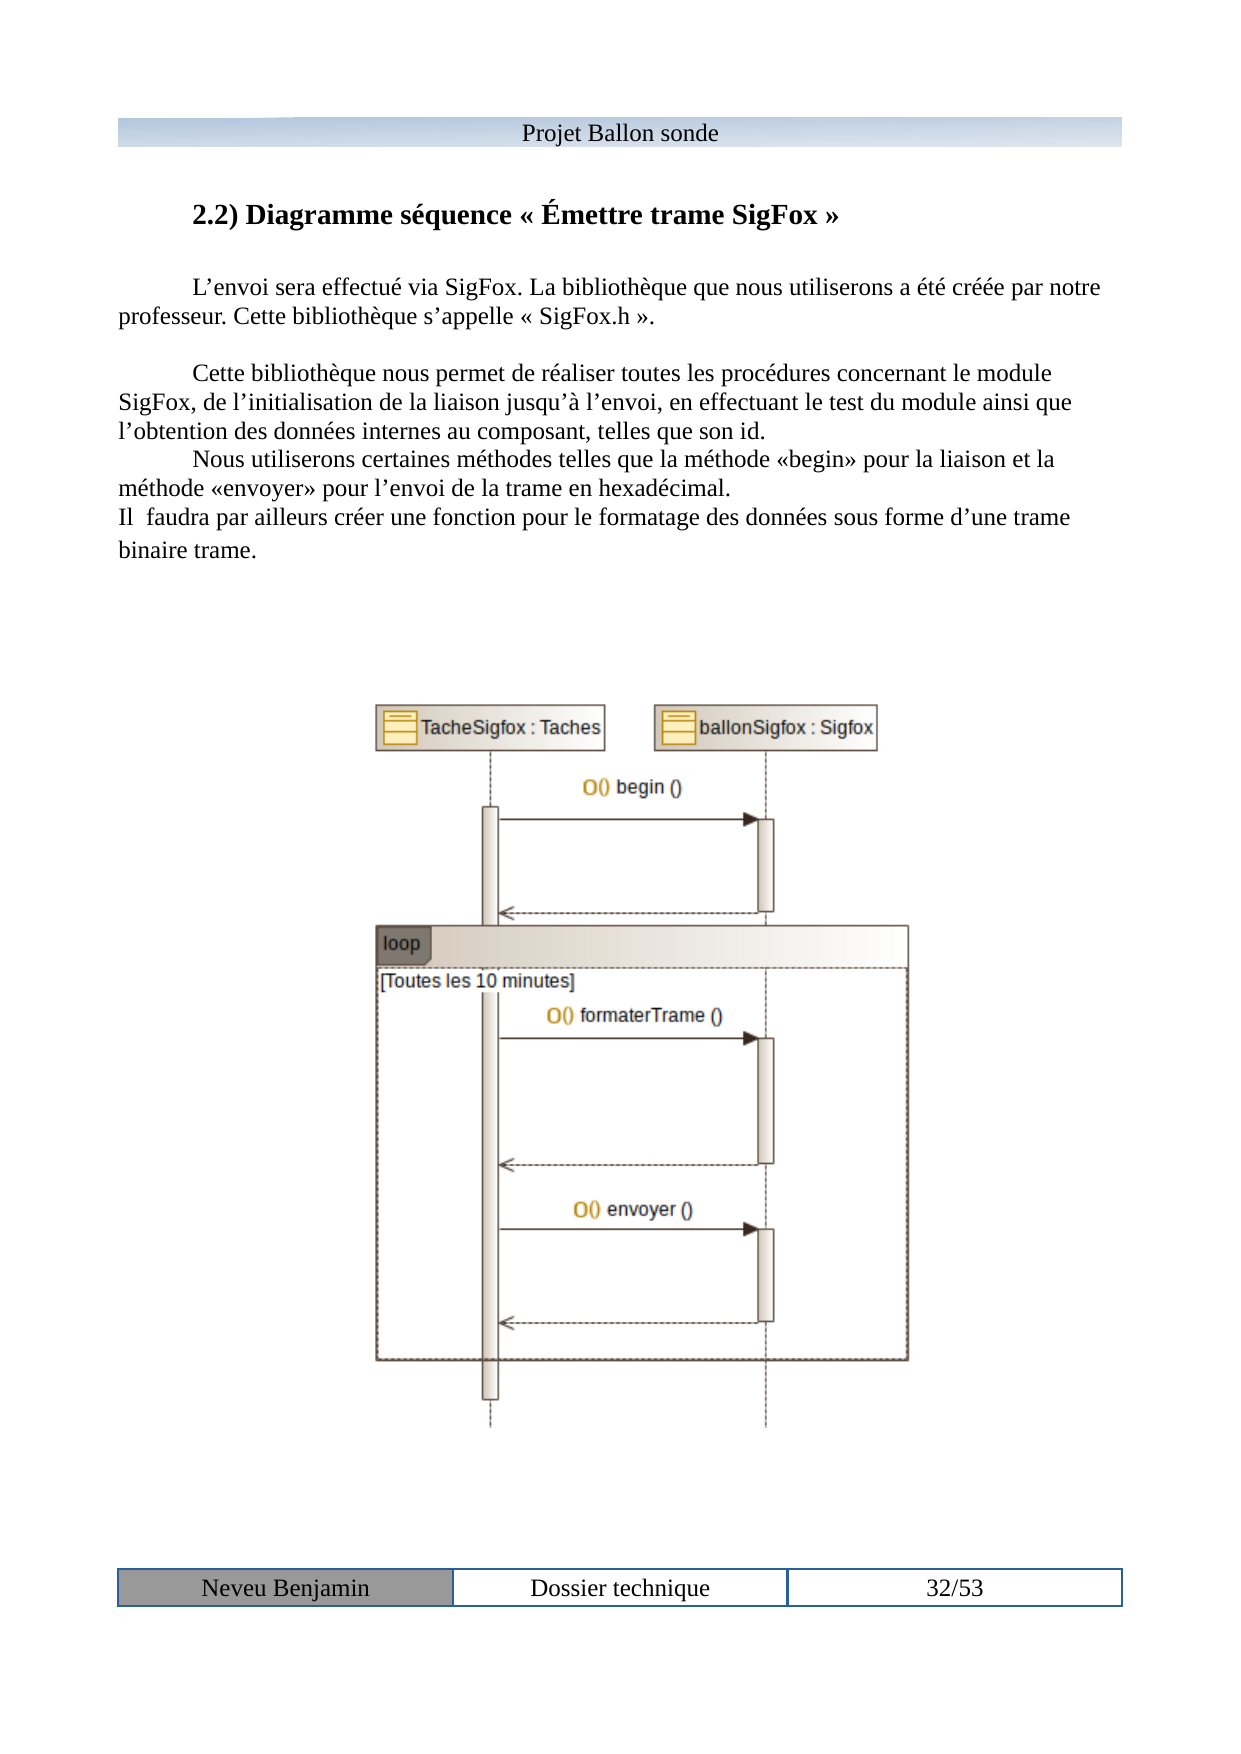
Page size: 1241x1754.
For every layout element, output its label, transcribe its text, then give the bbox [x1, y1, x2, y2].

text Il faudra par ailleurs créer une fonction pour le formatage des données sous forme d’une trame binaire trame. [118, 502, 1122, 564]
text Cette bibliothèque nous permet de réaliser toutes les procédures concernant le module SigFox, de l’initialisation de la liaison jusqu’à l’envoi, en effectuant le test du module ainsi que l’obtention des données internes au composant, telles que son id. [118, 358, 1122, 444]
text L’envoi sera effectué via SigFox. La bibliothèque que nous utiliserons a été créée par notre professeur. Cette bibliothèque s’appelle « SigFox.h ». [118, 272, 1122, 329]
text Nous utiliserons certaines méthodes telles que la méthode «begin» pour la liaison et la méthode «envoyer» pour l’envoi de la trame en hexadécimal. [118, 444, 1122, 502]
subtitle 2.2) Diagramme séquence « Émettre trame SigFox » [118, 197, 1122, 231]
picture [360, 689, 925, 1428]
